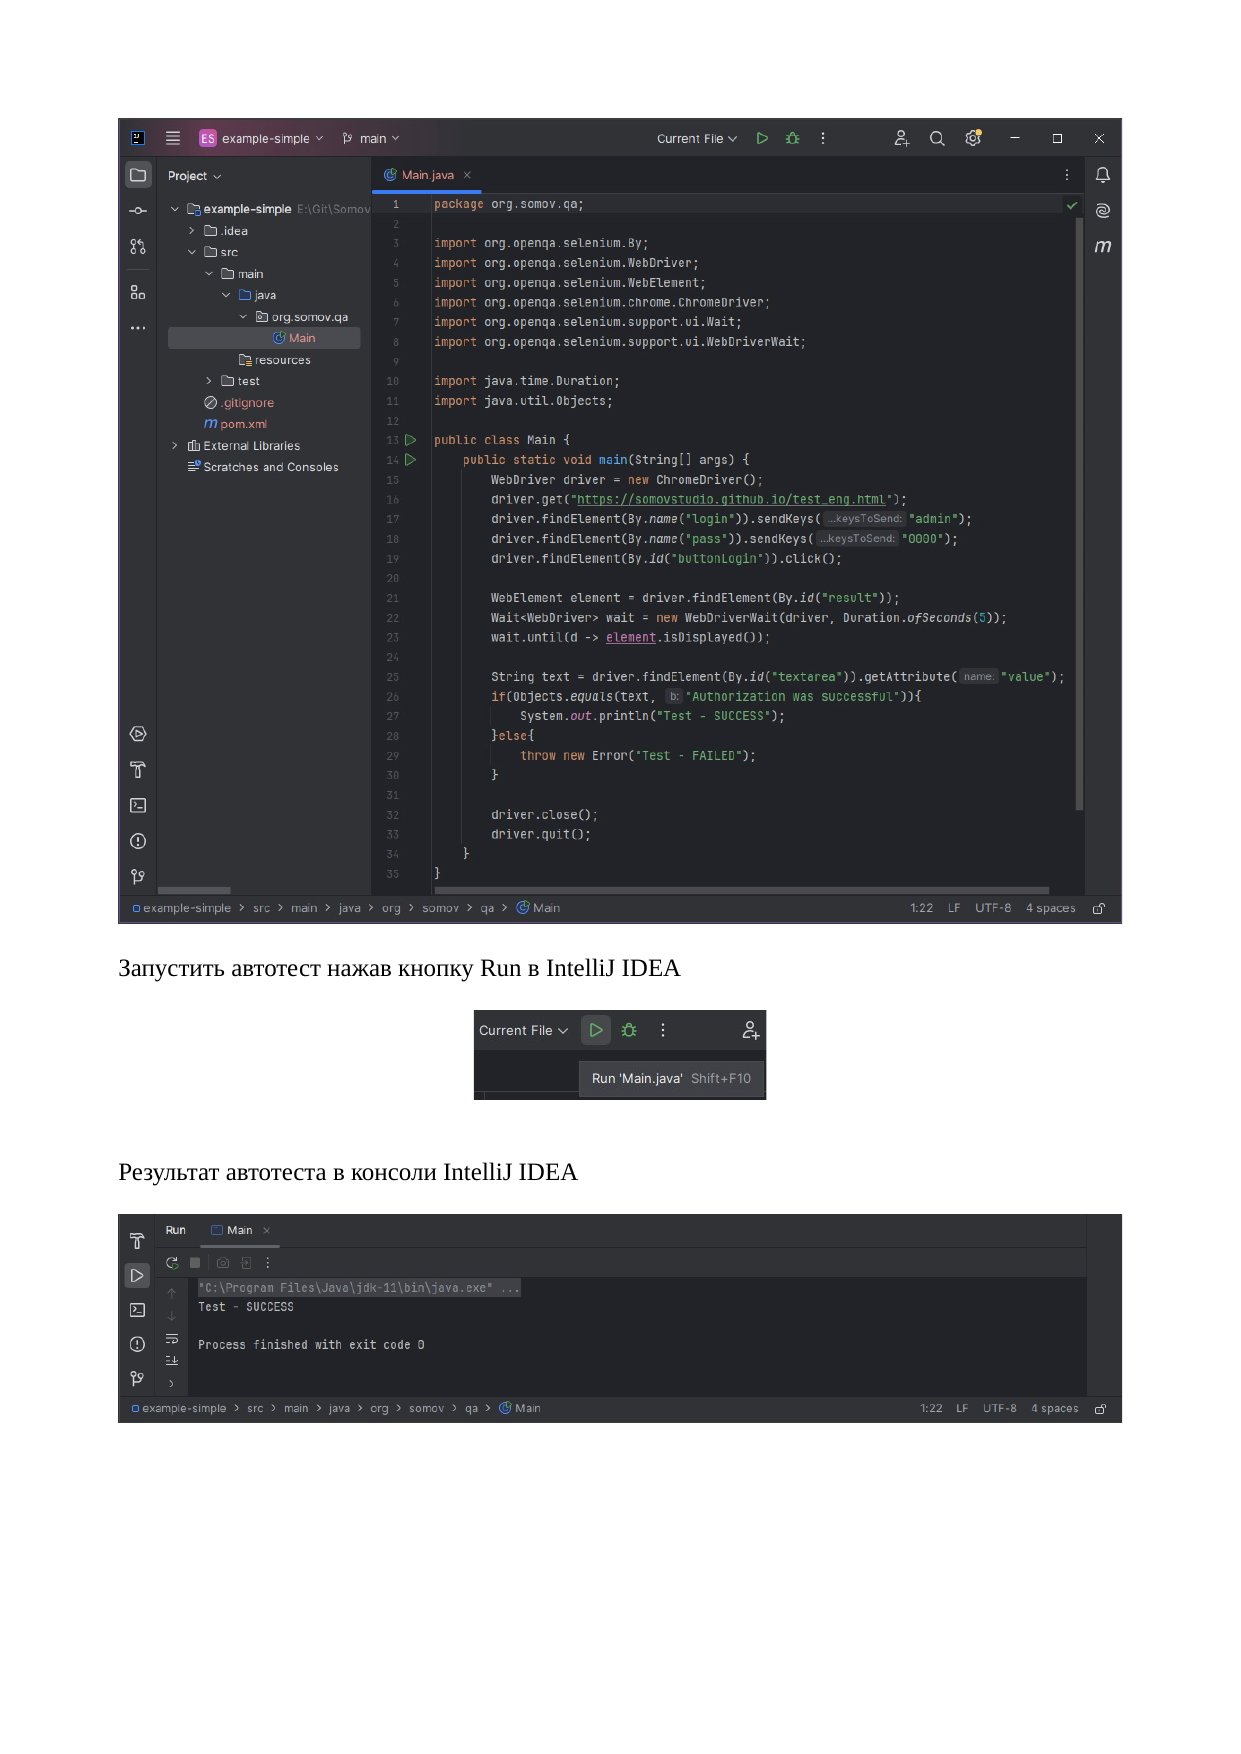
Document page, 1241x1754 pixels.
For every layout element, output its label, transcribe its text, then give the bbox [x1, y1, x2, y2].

text Результат автотеста в консоли IntelliJ IDEA [118, 1157, 1122, 1186]
picture [118, 1214, 1123, 1423]
picture [118, 118, 1123, 924]
picture [473, 1010, 767, 1100]
text Запустить автотест нажав кнопку Run в IntelliJ IDEA [118, 953, 1122, 982]
